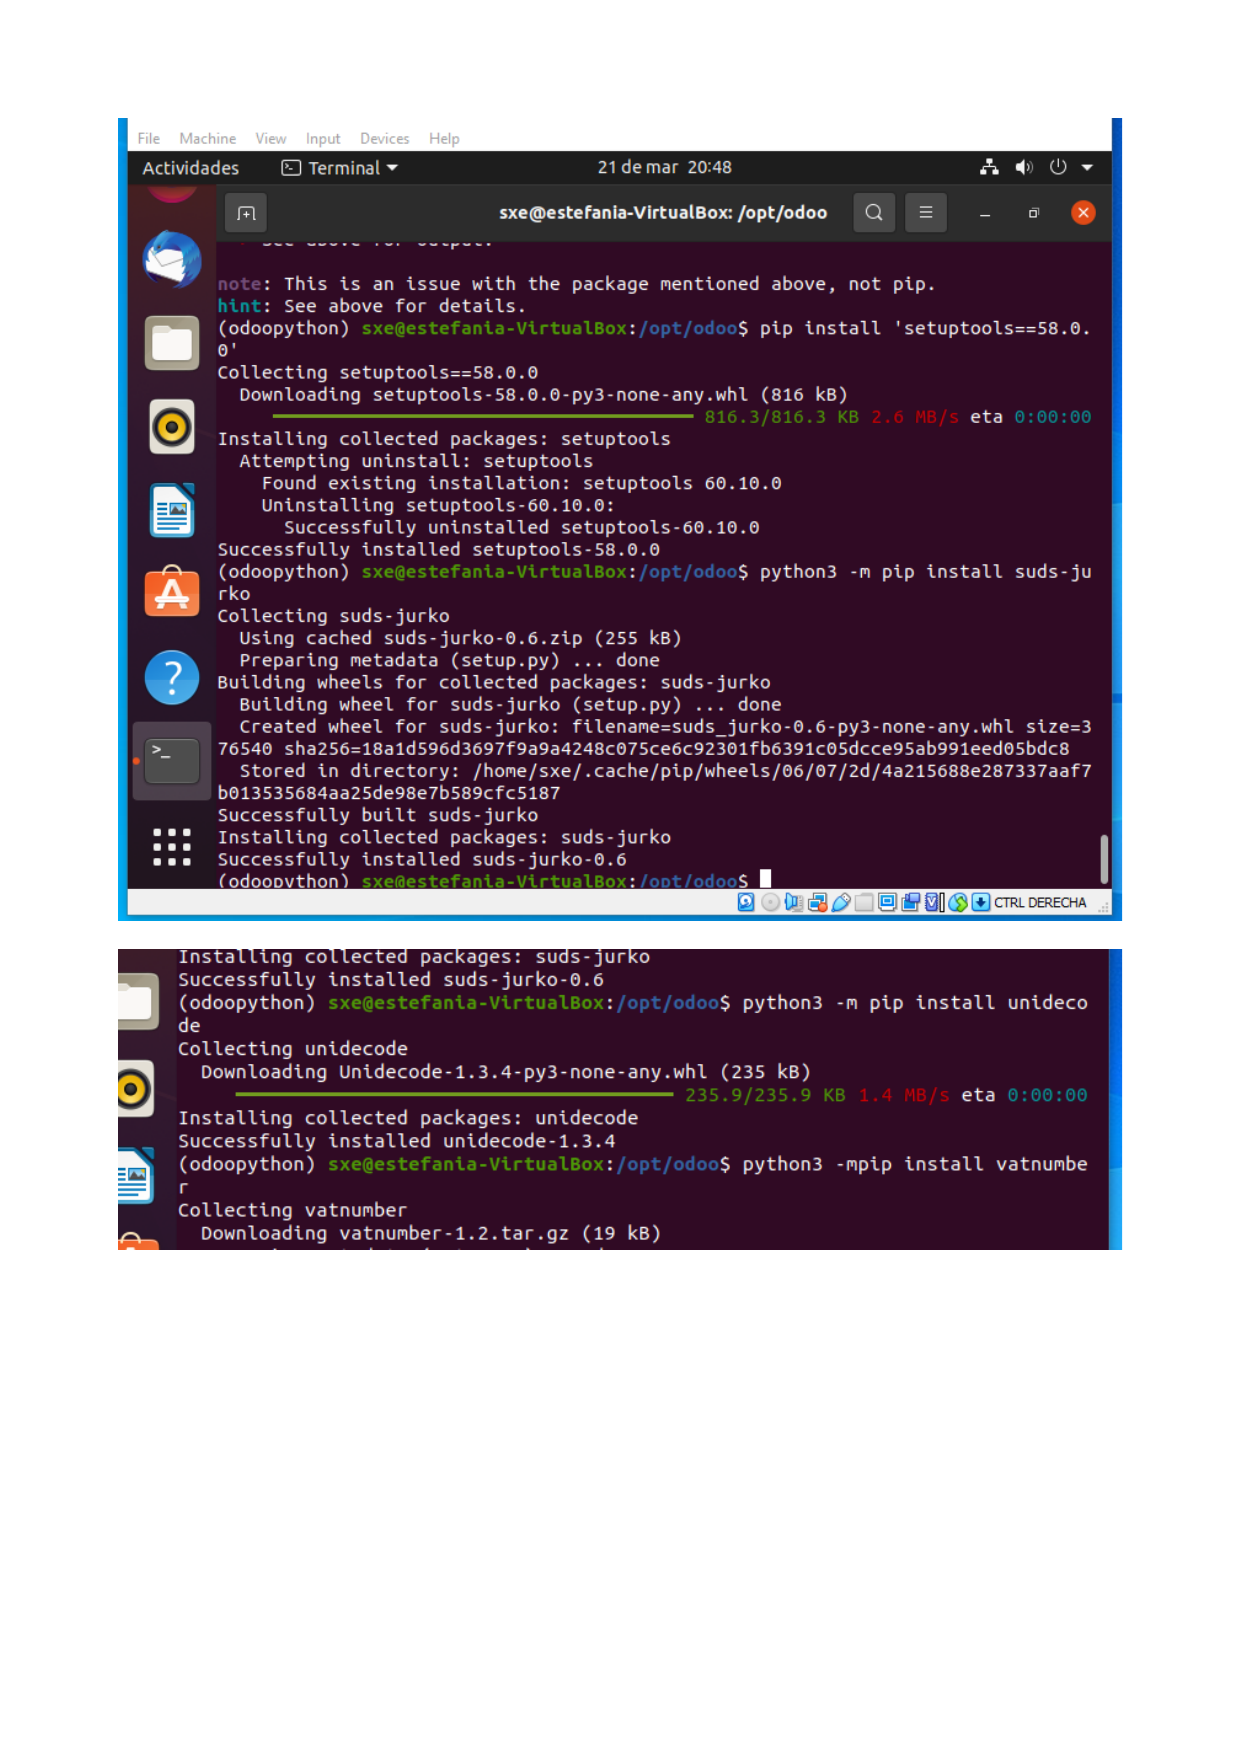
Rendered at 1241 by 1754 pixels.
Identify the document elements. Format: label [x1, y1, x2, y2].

picture [118, 949, 1123, 1250]
picture [118, 118, 1123, 921]
